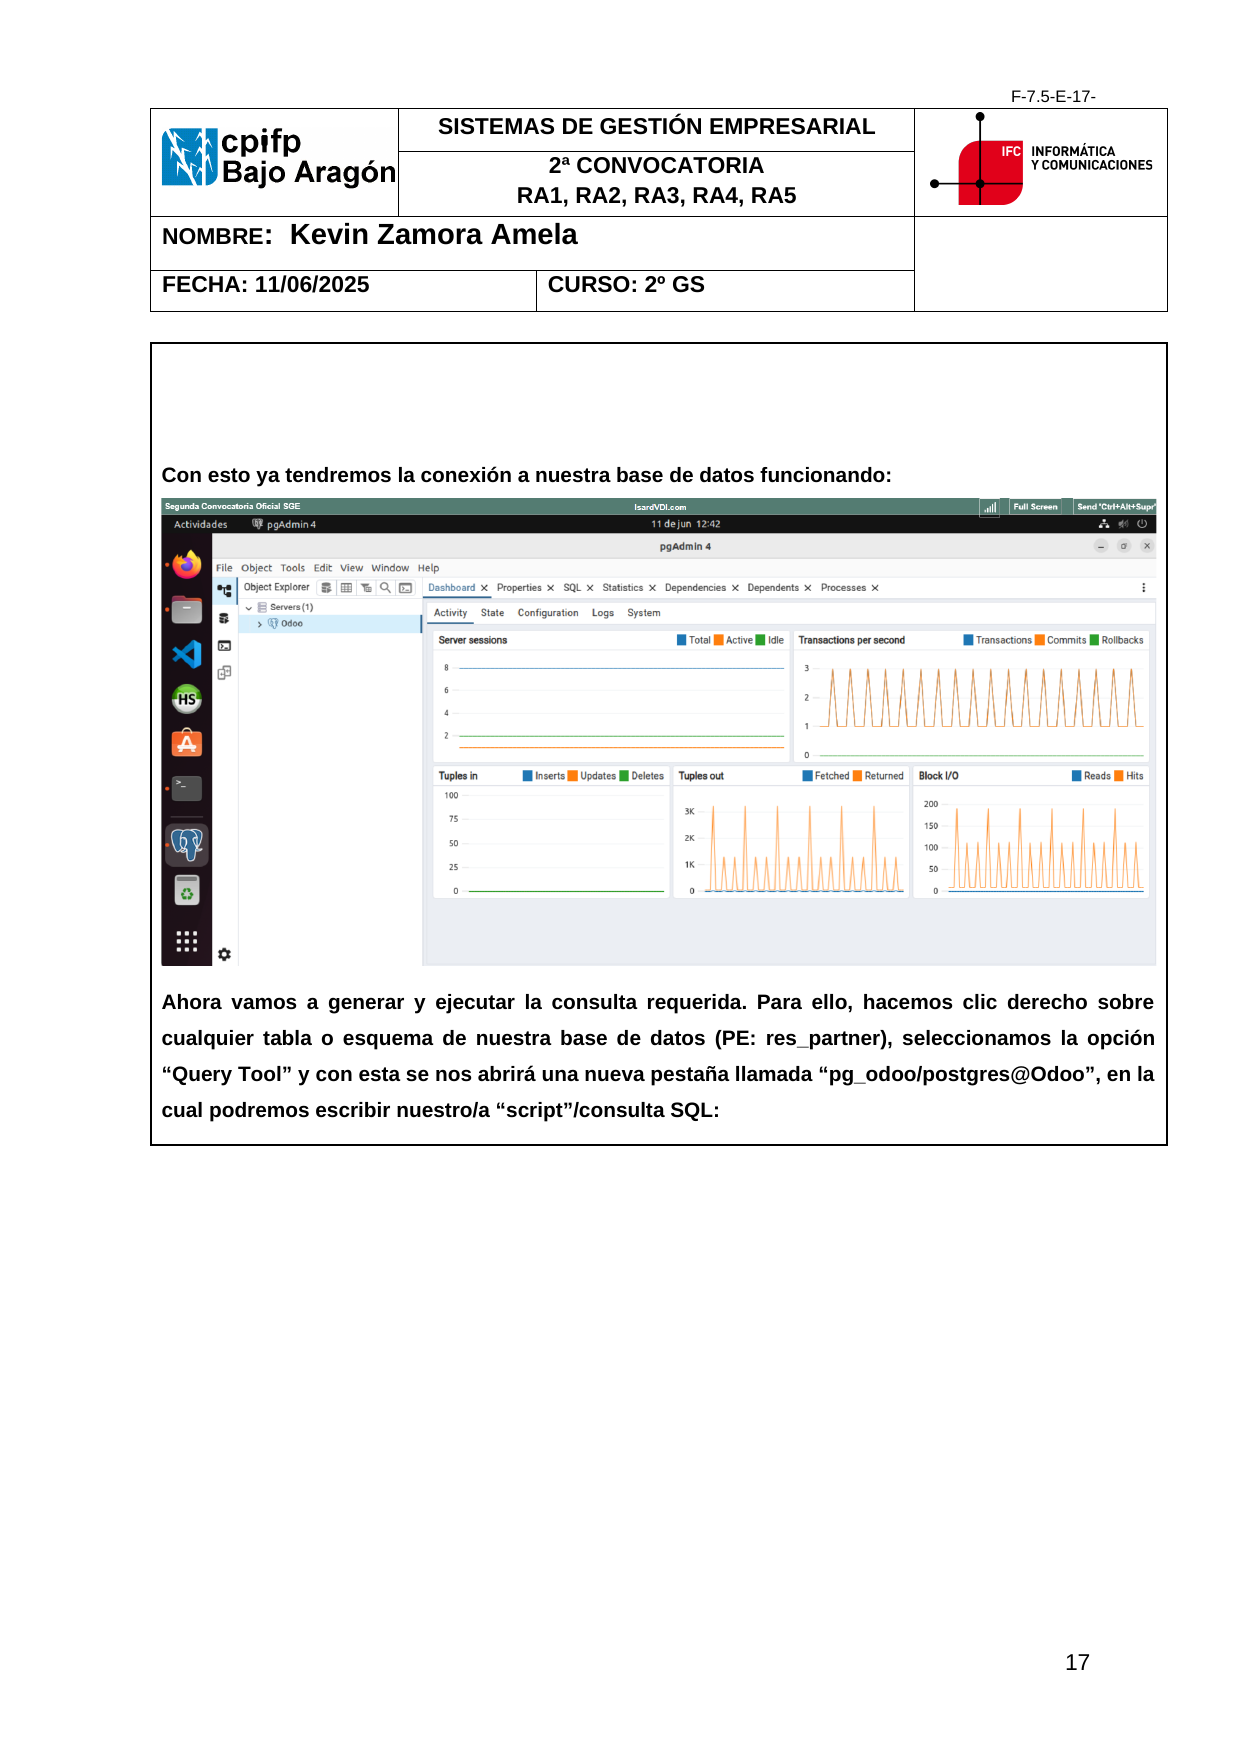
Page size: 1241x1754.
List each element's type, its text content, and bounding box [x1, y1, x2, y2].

table_cell Con esto ya tendremos la conexión a nuestra base de datos funcionando: Ahora vamos a generar y ejecutar la consulta requerida. Para ello, hacemos clic derecho sobre cualquier tabla o esquema de nuestra base de datos (PE: res_partner), seleccionamos la opción “Query Tool” y con esta se nos abrirá una nueva pestaña llamada “pg_odoo/postgres@Odoo”, en la cual podremos escribir nuestro/a “script”/consulta SQL: [152, 344, 1166, 1144]
picture [930, 112, 1153, 205]
picture [161, 127, 397, 190]
picture [161, 498, 1157, 966]
